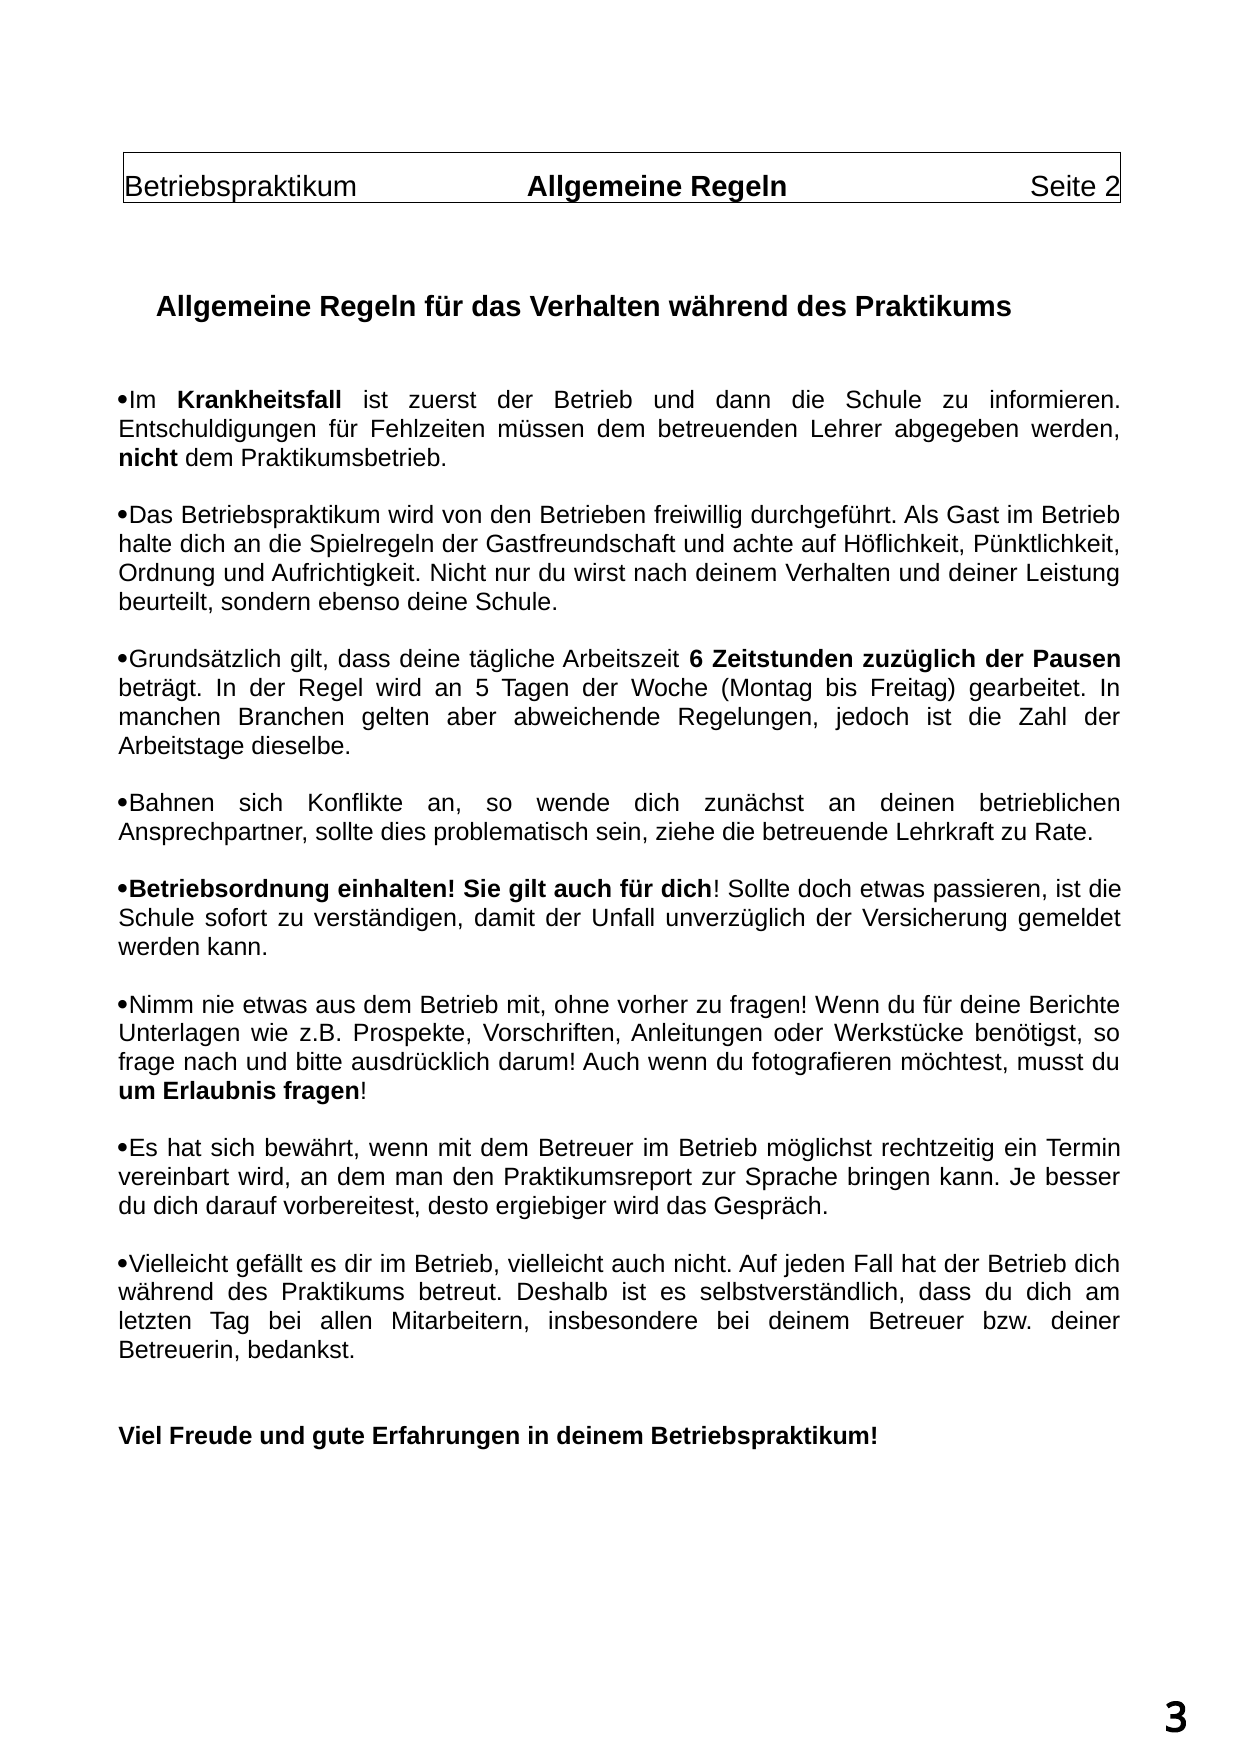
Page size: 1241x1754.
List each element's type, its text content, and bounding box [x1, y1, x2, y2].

list Es hat sich bewährt, wenn mit dem Betreuer im Betrieb möglichst rechtzeitig ein Termin vereinbart wird, an dem man den Praktikumsreport zur Sprache bringen kann. Je besser du dich darauf vorbereitest, desto ergiebiger wird das Gespräch. [118, 1133, 1122, 1220]
table_header Betriebspraktikum [124, 153, 518, 202]
table_header Seite 2 [796, 153, 1120, 202]
table_header Allgemeine Regeln [519, 153, 796, 202]
text Viel Freude und gute Erfahrungen in deinem Betriebspraktikum! [118, 1421, 1122, 1450]
table_header [116, 152, 123, 202]
list Grundsätzlich gilt, dass deine tägliche Arbeitszeit 6 Zeitstunden zuzüglich der Pausen beträgt. In der Regel wird an 5 Tagen der Woche (Montag bis Freitag) gearbeitet. In manchen Branchen gelten aber abweichende Regelungen, jedoch ist die Zahl der Arbeitstage dieselbe. [118, 644, 1122, 759]
text Allgemeine Regeln für das Verhalten während des Praktikums [118, 289, 1157, 323]
list Das Betriebspraktikum wird von den Betrieben freiwillig durchgeführt. Als Gast im Betrieb halte dich an die Spielregeln der Gastfreundschaft und achte auf Höflichkeit, Pünktlichkeit, Ordnung und Aufrichtigkeit. Nicht nur du wirst nach deinem Verhalten und deiner Leistung beurteilt, sondern ebenso deine Schule. [118, 500, 1122, 616]
list Nimm nie etwas aus dem Betrieb mit, ohne vorher zu fragen! Wenn du für deine Berichte Unterlagen wie z.B. Prospekte, Vorschriften, Anleitungen oder Werkstücke benötigst, so frage nach und bitte ausdrücklich darum! Auch wenn du fotografieren möchtest, musst du um Erlaubnis fragen! [118, 989, 1122, 1105]
list Betriebsordnung einhalten! Sie gilt auch für dich! Sollte doch etwas passieren, ist die Schule sofort zu verständigen, damit der Unfall unverzüglich der Versicherung gemeldet werden kann. [118, 874, 1122, 961]
list Vielleicht gefällt es dir im Betrieb, vielleicht auch nicht. Auf jeden Fall hat der Betrieb dich während des Praktikums betreut. Deshalb ist es selbstverständlich, dass du dich am letzten Tag bei allen Mitarbeitern, insbesondere bei deinem Betreuer bzw. deiner Betreuerin, bedankst. [118, 1248, 1122, 1364]
list Im Krankheitsfall ist zuerst der Betrieb und dann die Schule zu informieren. Entschuldigungen für Fehlzeiten müssen dem betreuenden Lehrer abgegeben werden, nicht dem Praktikumsbetrieb. [118, 385, 1122, 472]
list Bahnen sich Konflikte an, so wende dich zunächst an deinen betrieblichen Ansprechpartner, sollte dies problematisch sein, ziehe die betreuende Lehrkraft zu Rate. [118, 788, 1122, 846]
